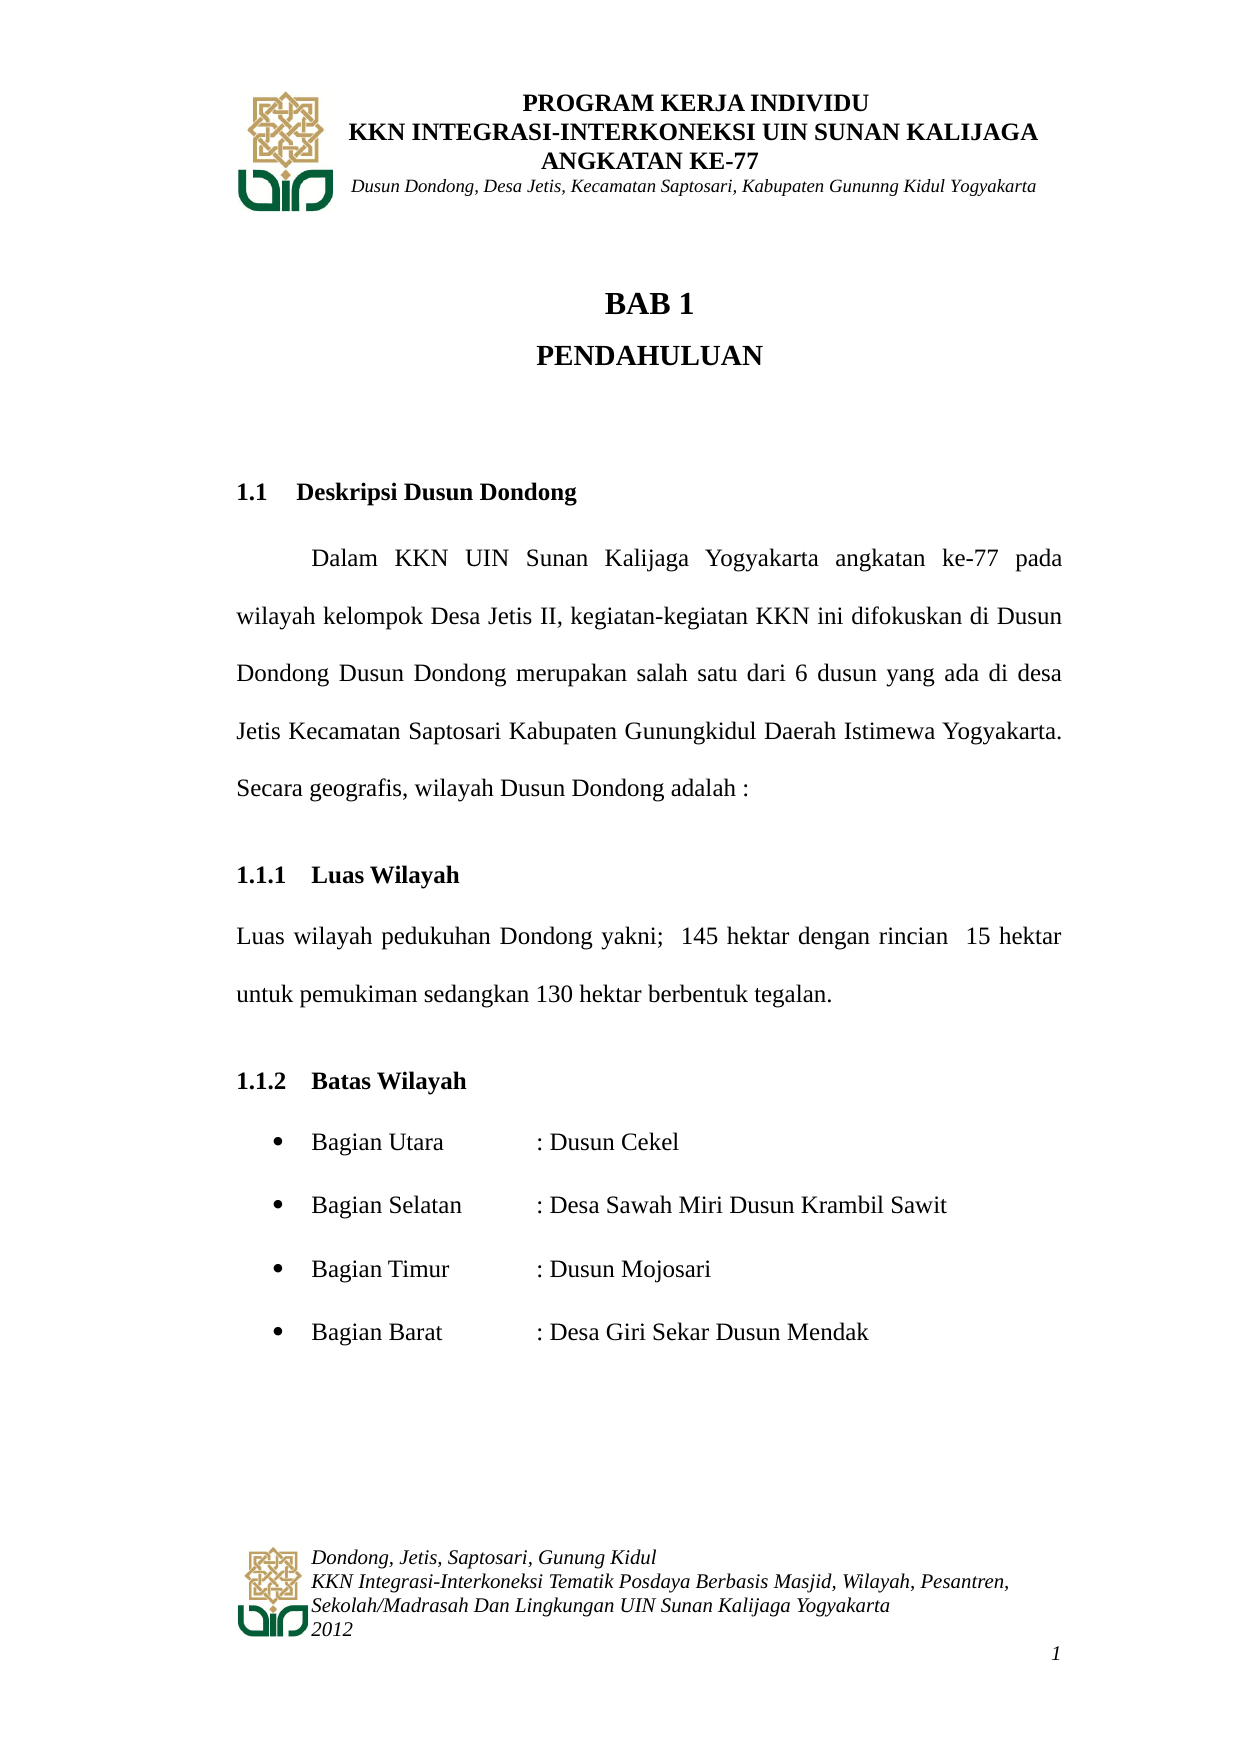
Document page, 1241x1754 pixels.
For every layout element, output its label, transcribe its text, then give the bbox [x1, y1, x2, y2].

subtitle Batas Wilayah [236, 1066, 1063, 1095]
list Bagian Barat : Desa Giri Sekar Dusun Mendak [274, 1317, 1063, 1346]
picture [237, 1546, 309, 1637]
subtitle Deskripsi Dusun Dondong [236, 477, 1063, 505]
text Dalam KKN UIN Sunan Kalijaga Yogyakarta angkatan ke-77 pada wilayah kelompok Desa Jetis II, kegiatan-kegiatan KKN ini difokuskan di Dusun Dondong Dusun Dondong merupakan salah satu dari 6 dusun yang ada di desa Jetis Kecamatan Saptosari Kabupaten Gunungkidul Daerah Istimewa Yogyakarta. Secara geografis, wilayah Dusun Dondong adalah : [236, 543, 1063, 802]
subtitle PENDAHULUAN [236, 284, 1063, 371]
list Bagian Selatan : Desa Sawah Miri Dusun Krambil Sawit [274, 1190, 1063, 1219]
subtitle Luas Wilayah [236, 861, 1063, 889]
list Bagian Timur : Dusun Mojosari [274, 1254, 1063, 1282]
picture [237, 90, 334, 212]
list Bagian Utara : Dusun Cekel [274, 1127, 1063, 1156]
text Luas wilayah pedukuhan Dondong yakni; 145 hektar dengan rincian 15 hektar untuk pemukiman sedangkan 130 hektar berbentuk tegalan. [236, 921, 1063, 1008]
